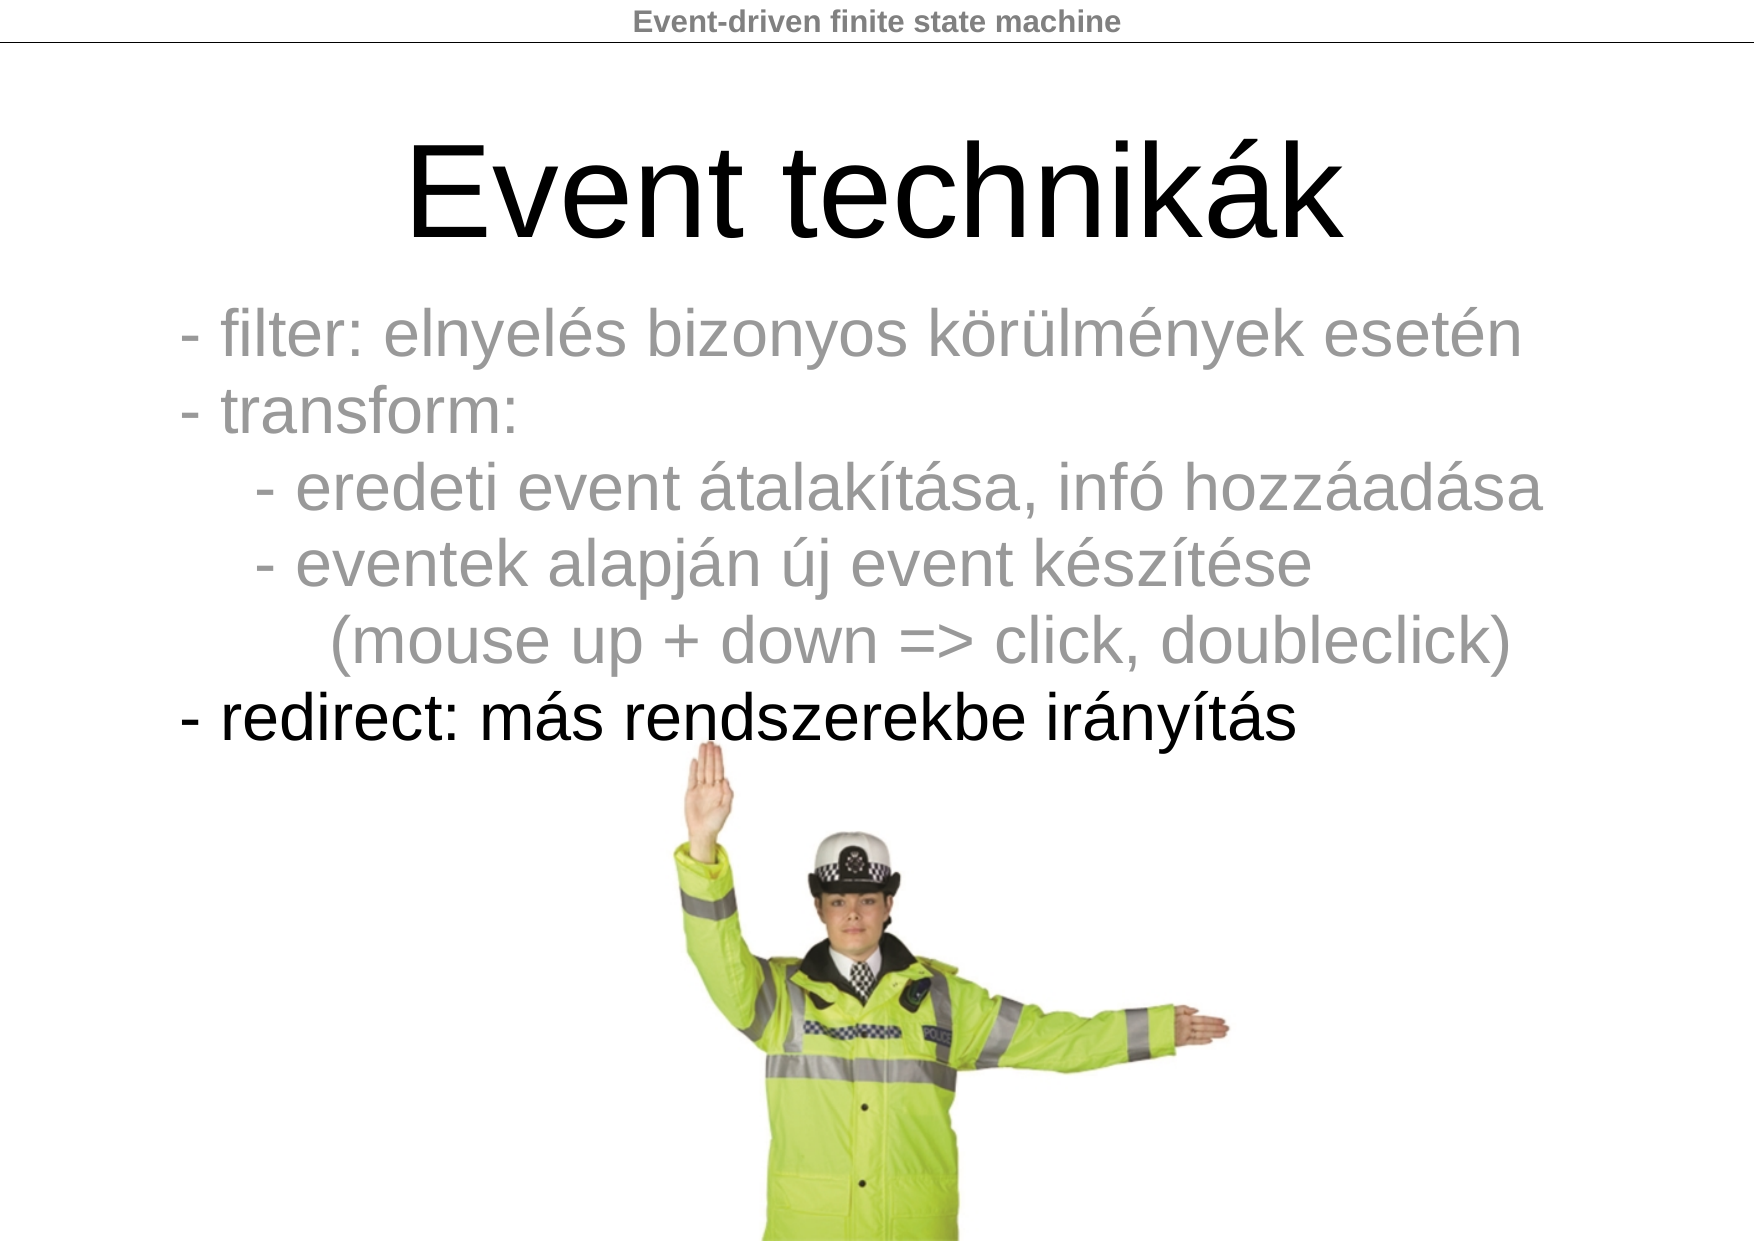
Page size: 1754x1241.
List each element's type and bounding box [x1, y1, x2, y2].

picture [963, 712, 981, 736]
picture [929, 712, 938, 722]
picture [891, 712, 910, 719]
picture [1166, 712, 1181, 732]
picture [1273, 712, 1295, 727]
picture [543, 723, 560, 736]
picture [832, 712, 851, 719]
picture [654, 712, 673, 719]
picture [1091, 723, 1108, 736]
picture [1236, 723, 1253, 736]
picture [728, 712, 746, 736]
picture [502, 712, 1295, 1241]
picture [999, 712, 1018, 719]
